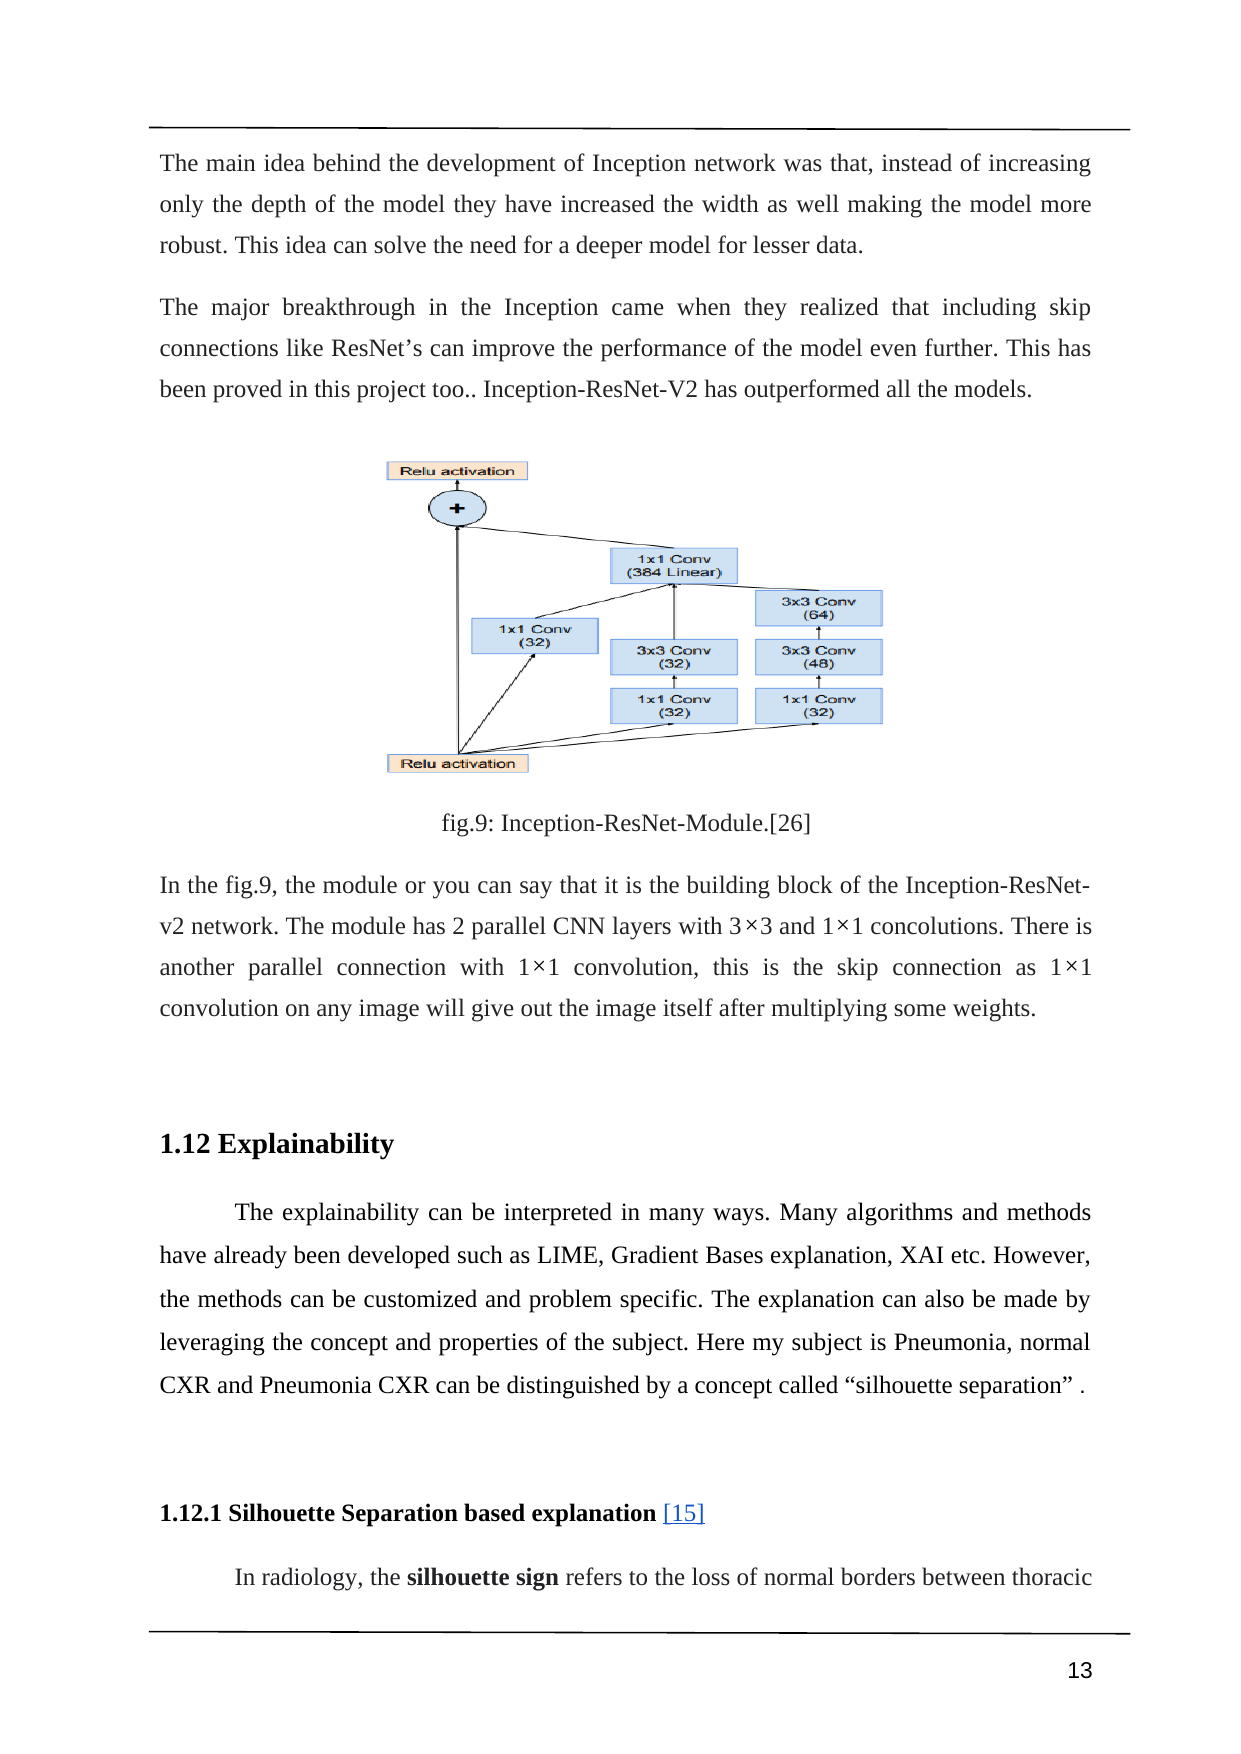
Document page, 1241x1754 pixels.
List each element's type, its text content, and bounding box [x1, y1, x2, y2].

text 1.12.1 Silhouette Separation based explanation [15] [159, 1498, 1092, 1527]
text The major breakthrough in the Inception came when they realized that including skip connections like ResNet’s can improve the performance of the model even further. This has been proved in this project too.. Inception-ResNet-V2 has outperformed all the models. [159, 292, 1092, 402]
picture [334, 435, 918, 777]
text The explainability can be interpreted in many ways. Many algorithms and methods have already been developed such as LIME, Gradient Bases explanation, XAI etc. However, the methods can be customized and problem specific. The explanation can also be made by leveraging the concept and properties of the subject. Here my subject is Pneumonia, normal CXR and Pneumonia CXR can be distinguished by a concept called “silhouette separation” . [159, 1197, 1092, 1399]
text The main idea behind the development of Inception network was that, instead of increasing only the depth of the model they have increased the width as well making the model more robust. This idea can solve the need for a deeper model for lesser data. [159, 148, 1092, 258]
text fig.9: Inception-ResNet-Module.[26] [159, 808, 1092, 837]
text In the fig.9, the module or you can say that it is the building block of the Inception-ResNet-v2 network. The module has 2 parallel CNN layers with 33 and 11 concolutions. There is another parallel connection with 11 convolution, this is the skip connection as 11 convolution on any image will give out the image itself after multiplying some weights. [159, 870, 1092, 1022]
text In radiology, the silhouette sign refers to the loss of normal borders between thoracic [159, 1562, 1092, 1591]
text 1.12 Explainability [159, 1126, 1092, 1160]
